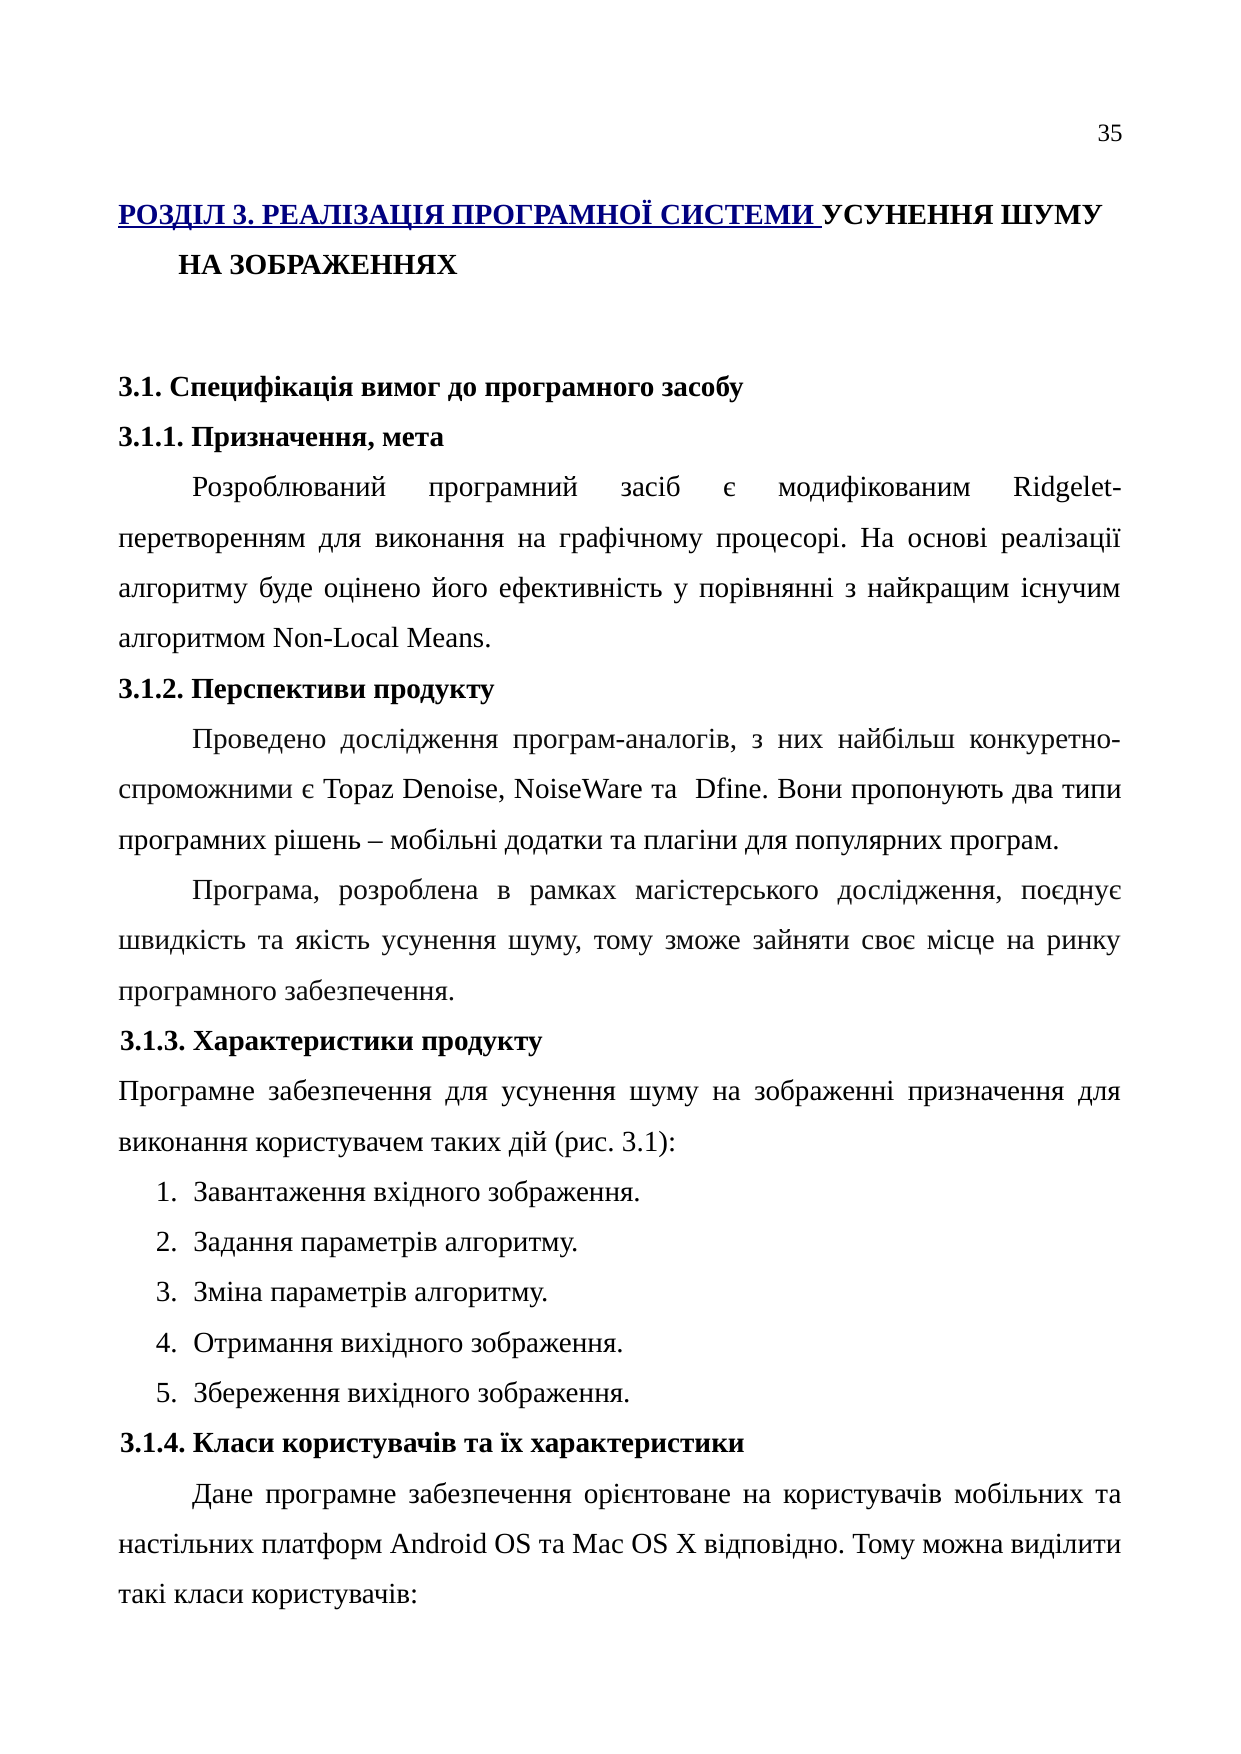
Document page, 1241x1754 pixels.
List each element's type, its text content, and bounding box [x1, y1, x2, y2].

subtitle 3.1.4. Класи користувачів та їх характеристики [120, 1426, 1122, 1459]
list Зміна параметрів алгоритму. [156, 1274, 1122, 1308]
subtitle 3.1.1. Призначення, мета [118, 419, 1122, 453]
text Програмне забезпечення для усунення шуму на зображенні призначення для виконання користувачем таких дій (рис. 3.1): [118, 1073, 1122, 1157]
list Завантаження вхідного зображення. [156, 1174, 1122, 1207]
list Збереження вихідного зображення. [156, 1375, 1122, 1409]
subtitle 3.1. Специфікація вимог до програмного засобу [118, 369, 1122, 402]
subtitle 3.1.3. Характеристики продукту [120, 1023, 1122, 1057]
text Програма, розроблена в рамках магістерського дослідження, поєднує швидкість та якість усунення шуму, тому зможе зайняти своє місце на ринку програмного забезпечення. [118, 872, 1122, 1006]
subtitle 3.1.2. Перспективи продукту [118, 671, 1122, 704]
text Дане програмне забезпечення орієнтоване на користувачів мобільних та настільних платформ Android OS та Mac OS X відповідно. Тому можна виділити такі класи користувачів: [118, 1476, 1122, 1610]
list Отримання вихідного зображення. [156, 1325, 1122, 1358]
list Задання параметрів алгоритму. [156, 1224, 1122, 1258]
text Розроблюваний програмний засіб є модифікованим Ridgelet-перетворенням для виконання на графічному процесорі. На основі реалізації алгоритму буде оцінено його ефективність у порівнянні з найкращим існучим алгоритмом Non-Local Means. [118, 469, 1122, 654]
subtitle РОЗДІЛ 3. РЕАЛІЗАЦІЯ ПРОГРАМНОЇ СИСТЕМИ УСУНЕННЯ ШУМУ НА ЗОБРАЖЕННЯХ [118, 197, 1122, 281]
text Проведено дослідження програм-аналогів, з них найбільш конкуретно-спроможними є Topaz Denoise, NoiseWare та Dfine. Вони пропонують два типи програмних рішень – мобільні додатки та плагіни для популярних програм. [118, 721, 1122, 855]
